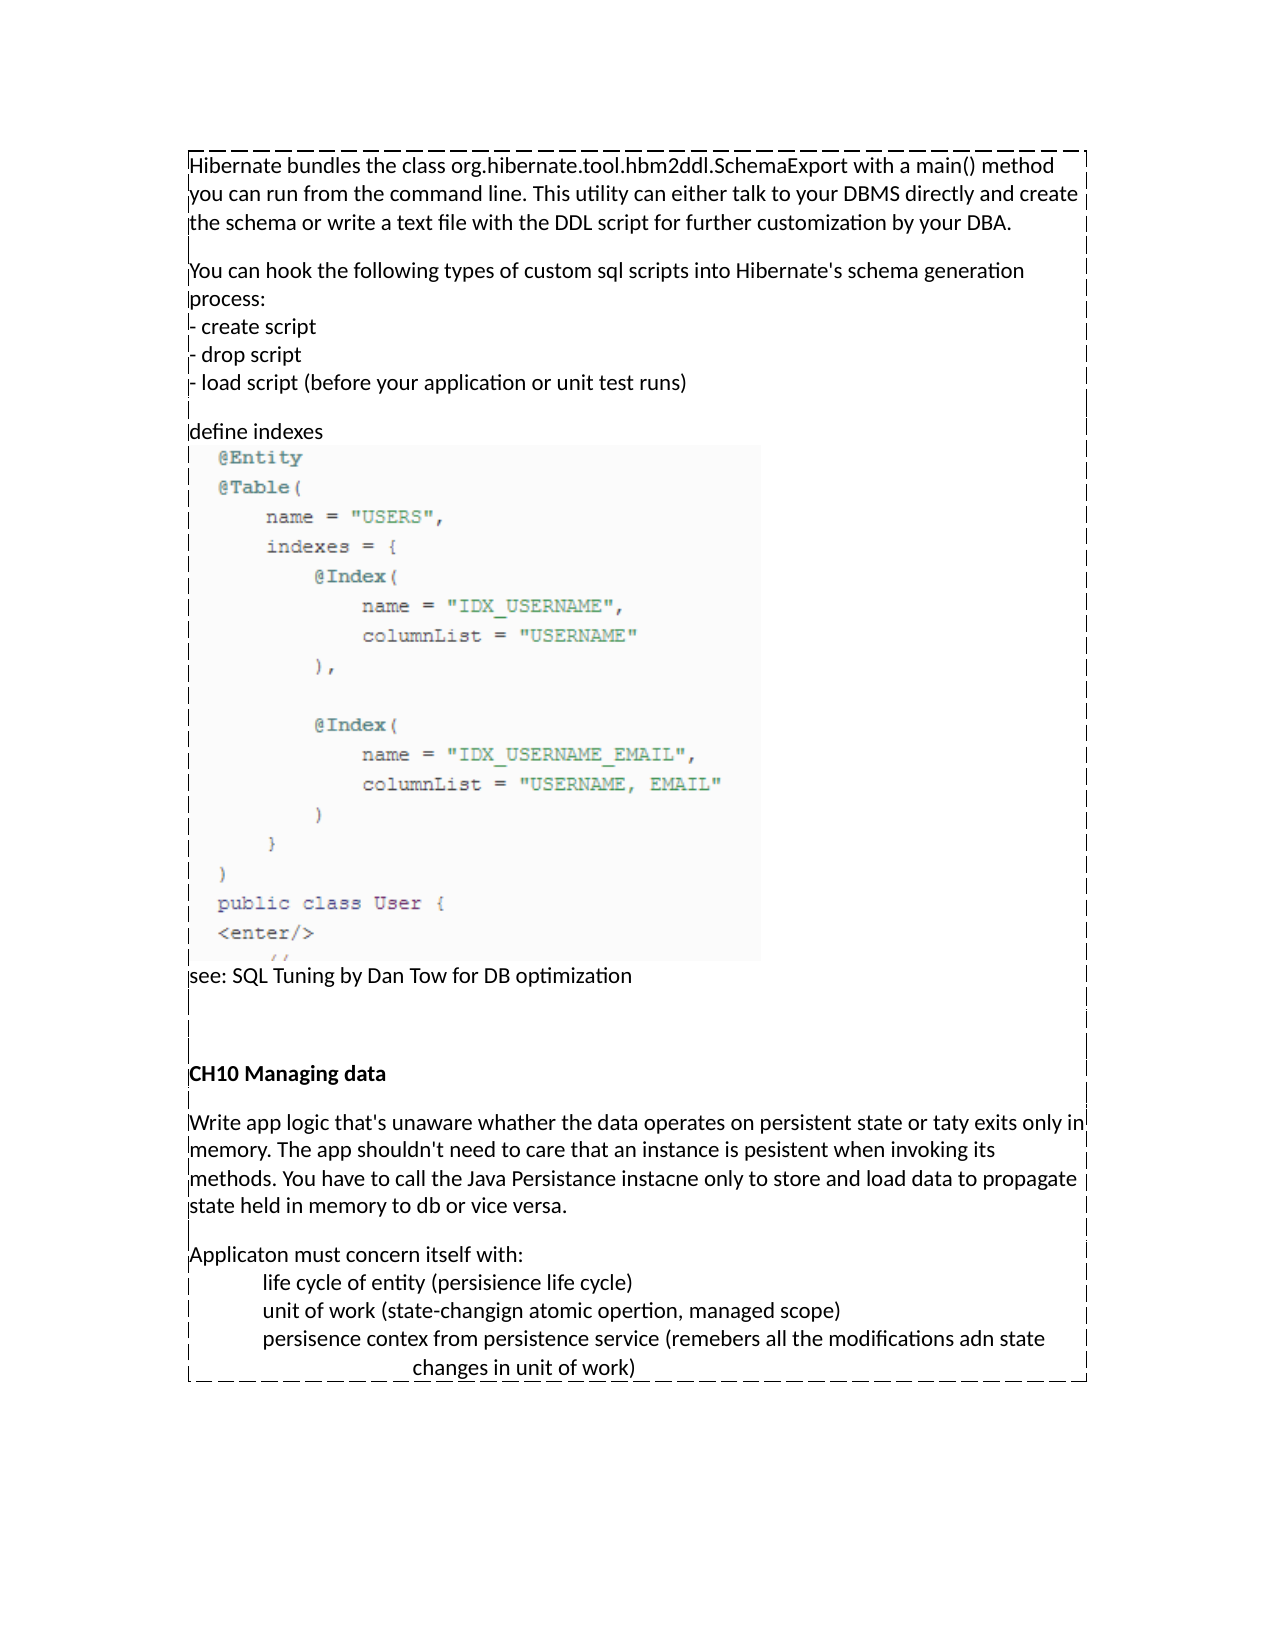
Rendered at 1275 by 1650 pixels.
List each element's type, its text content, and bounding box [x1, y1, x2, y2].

text Applicaton must concern itself with: life cycle of entity (persisience life cycle) unit of work (state-changign atomic opertion, managed scope) persisence contex from persistence service (remebers all the modifications adn state changes in unit of work) [187, 1239, 1087, 1382]
text Write app logic that's unaware whather the data operates on persistent state or taty exits only in memory. The app shouldn't need to care that an instance is pesistent when invoking its methods. You have to call the Java Persistance instacne only to store and load data to propagate state held in memory to db or vice versa. [187, 1106, 1087, 1220]
text Hibernate bundles the class org.hibernate.tool.hbm2ddl.SchemaExport with a main() method you can run from the command line. This utility can either talk to your DBMS directly and create the schema or write a text file with the DDL script for further customization by your DBA. [187, 150, 1087, 236]
text CH10 Managing data [187, 1057, 1087, 1087]
text You can hook the following types of custom sql scripts into Hibernate's schema generation process: - create script - drop script - load script (before your application or unit test runs) [187, 255, 1087, 397]
text define indexes see: SQL Tuning by Dan Tow for DB optimization [187, 416, 1087, 989]
